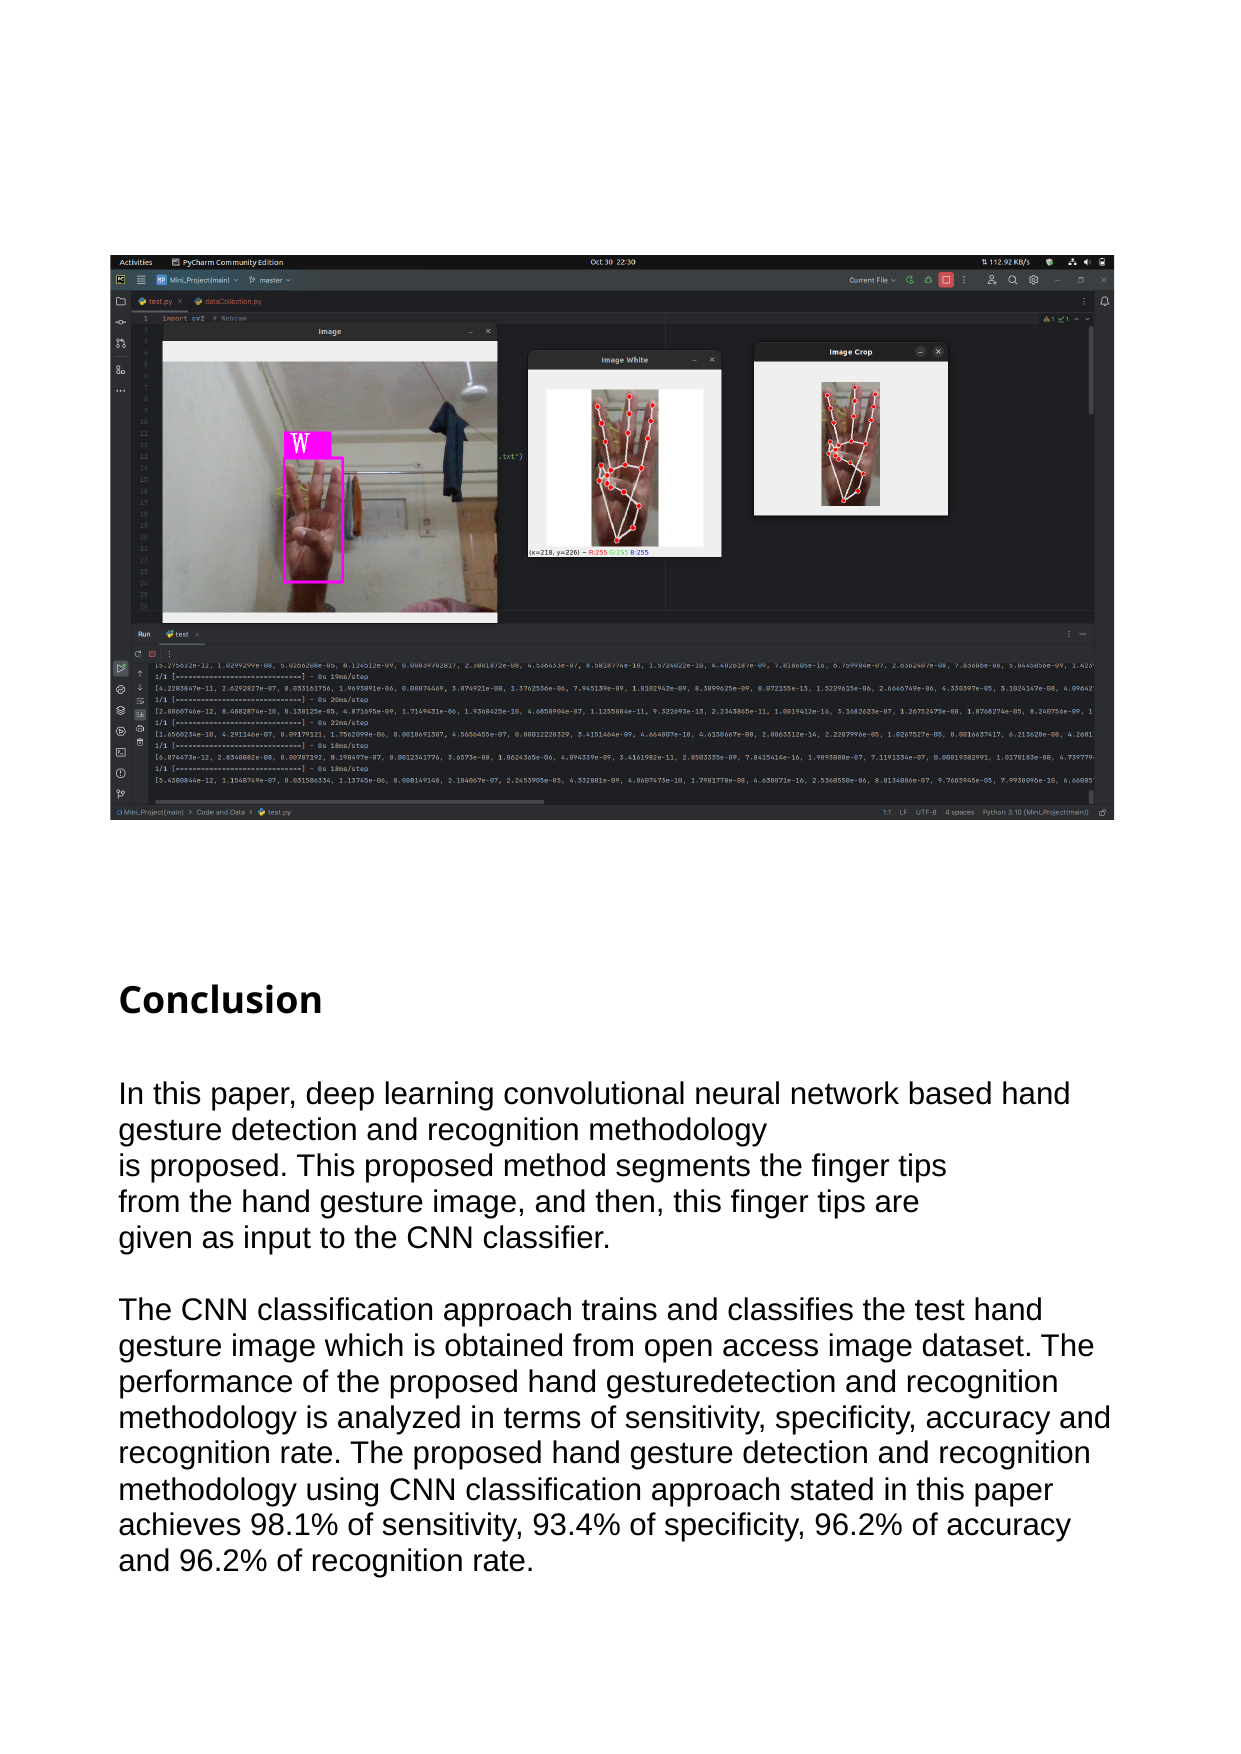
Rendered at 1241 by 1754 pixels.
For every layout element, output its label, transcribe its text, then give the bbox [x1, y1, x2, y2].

text In this paper, deep learning convolutional neural network based hand gesture detection and recognition methodology [118, 1075, 1122, 1147]
text from the hand gesture image, and then, this finger tips are [118, 1183, 1122, 1219]
picture [110, 255, 1115, 820]
text given as input to the CNN classifier. [118, 1219, 1122, 1255]
text The CNN classification approach trains and classifies the test hand gesture image which is obtained from open access image dataset. The performance of the proposed hand gesturedetection and recognition methodology is analyzed in terms of sensitivity, specificity, accuracy and recognition rate. The proposed hand gesture detection and recognition methodology using CNN classification approach stated in this paper achieves 98.1% of sensitivity, 93.4% of specificity, 96.2% of accuracy and 96.2% of recognition rate. [118, 1291, 1122, 1578]
text Conclusion [118, 973, 1122, 1024]
text is proposed. This proposed method segments the finger tips [118, 1147, 1122, 1183]
